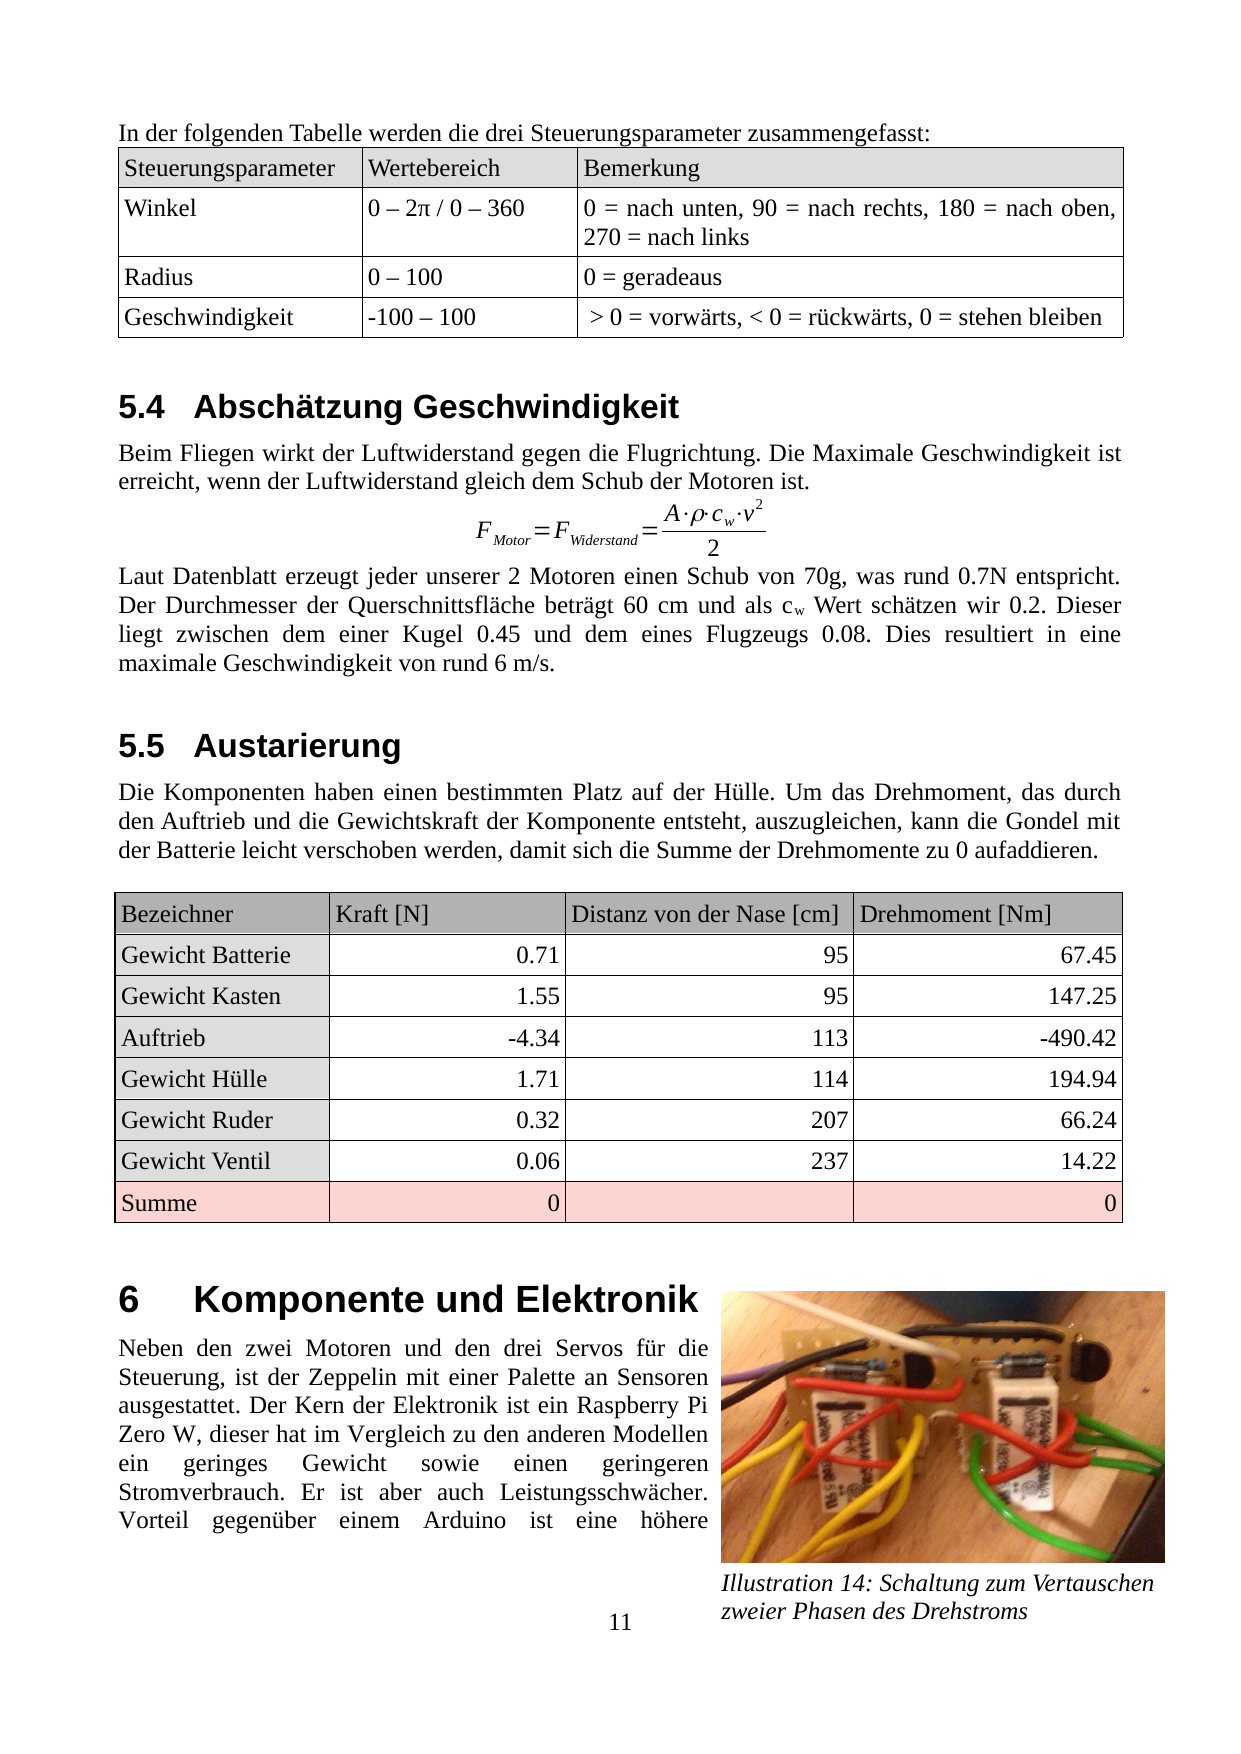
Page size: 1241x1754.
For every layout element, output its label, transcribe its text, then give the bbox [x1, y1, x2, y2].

picture [721, 1291, 1165, 1563]
table_cell Geschwindigkeit [119, 298, 362, 337]
table_cell 207 [566, 1100, 853, 1140]
table_cell 95 [566, 935, 853, 975]
table_cell 113 [566, 1017, 853, 1057]
table_cell 95 [566, 976, 853, 1016]
table_cell 0 – 2π / 0 – 360 [363, 188, 577, 256]
table_cell Radius [119, 257, 362, 297]
table_cell Summe [116, 1182, 329, 1222]
table_cell > 0 = vorwärts, < 0 = rückwärts, 0 = stehen bleiben [578, 298, 1123, 337]
table_cell 66.24 [854, 1100, 1122, 1140]
table_cell 237 [566, 1141, 853, 1181]
table_header Wertebereich [363, 148, 577, 187]
text Neben den zwei Motoren und den drei Servos für die Steuerung, ist der Zeppelin mit einer Palette an Sensoren ausgestattet. Der Kern der Elektronik ist ein Raspberry Pi Zero W, dieser hat im Vergleich zu den anderen Modellen ein geringes Gewicht sowie einen geringeren Stromverbrauch. Er ist aber auch Leistungsschwächer. Vorteil gegenüber einem Arduino ist eine höhere [118, 1333, 721, 1534]
text In der folgenden Tabelle werden die drei Steuerungsparameter zusammengefasst: [118, 118, 1122, 147]
table_cell 1.71 [330, 1058, 565, 1098]
table_cell Gewicht Hülle [116, 1058, 329, 1098]
text Beim Fliegen wirkt der Luftwiderstand gegen die Flugrichtung. Die Maximale Geschwindigkeit ist erreicht, wenn der Luftwiderstand gleich dem Schub der Motoren ist. [118, 438, 1122, 495]
table_cell Winkel [119, 188, 362, 256]
text Die Komponenten haben einen bestimmten Platz auf der Hülle. Um das Drehmoment, das durch den Auftrieb und die Gewichtskraft der Komponente entsteht, auszugleichen, kann die Gondel mit der Batterie leicht verschoben werden, damit sich die Summe der Drehmomente zu 0 aufaddieren. [118, 777, 1122, 863]
table_cell 0.71 [330, 935, 565, 975]
table_cell 194.94 [854, 1058, 1122, 1098]
table_cell 0 [330, 1182, 565, 1222]
table_header Steuerungsparameter [119, 148, 362, 187]
table_header Bezeichner [116, 893, 329, 933]
table_header Kraft [N] [330, 893, 565, 933]
table_header Drehmoment [Nm] [854, 893, 1122, 933]
table_cell Gewicht Batterie [116, 935, 329, 975]
table_cell 0 = nach unten, 90 = nach rechts, 180 = nach oben, 270 = nach links [578, 188, 1123, 256]
table_cell -4.34 [330, 1017, 565, 1057]
table_cell -100 – 100 [363, 298, 577, 337]
table_cell -490.42 [854, 1017, 1122, 1057]
table_cell 114 [566, 1058, 853, 1098]
table_header Bemerkung [578, 148, 1123, 187]
table_cell 14.22 [854, 1141, 1122, 1181]
table_cell 0 [854, 1182, 1122, 1222]
table_cell Gewicht Ruder [116, 1100, 329, 1140]
table_cell 0 – 100 [363, 257, 577, 297]
subtitle Austarierung [118, 726, 1122, 765]
table_header Distanz von der Nase [cm] [566, 893, 853, 933]
subtitle Abschätzung Geschwindigkeit [118, 387, 1122, 425]
text Illustration 14: Schaltung zum Vertauschen zweier Phasen des Drehstroms [721, 1563, 1165, 1625]
table_cell Gewicht Ventil [116, 1141, 329, 1181]
table_cell 147.25 [854, 976, 1122, 1016]
table_cell 0.32 [330, 1100, 565, 1140]
subtitle Komponente und Elektronik [118, 1277, 1165, 1321]
table_cell 0.06 [330, 1141, 565, 1181]
text Laut Datenblatt erzeugt jeder unserer 2 Motoren einen Schub von 70g, was rund 0.7N entspricht. Der Durchmesser der Querschnittsfläche beträgt 60 cm und als cw Wert schätzen wir 0.2. Dieser liegt zwischen dem einer Kugel 0.45 und dem eines Flugzeugs 0.08. Dies resultiert in eine maximale Geschwindigkeit von rund 6 m/s. [118, 495, 1122, 676]
table_cell Auftrieb [116, 1017, 329, 1057]
table_cell 1.55 [330, 976, 565, 1016]
table_cell 67.45 [854, 935, 1122, 975]
table_cell 0 = geradeaus [578, 257, 1123, 297]
table_cell Gewicht Kasten [116, 976, 329, 1016]
table_cell [566, 1182, 853, 1222]
